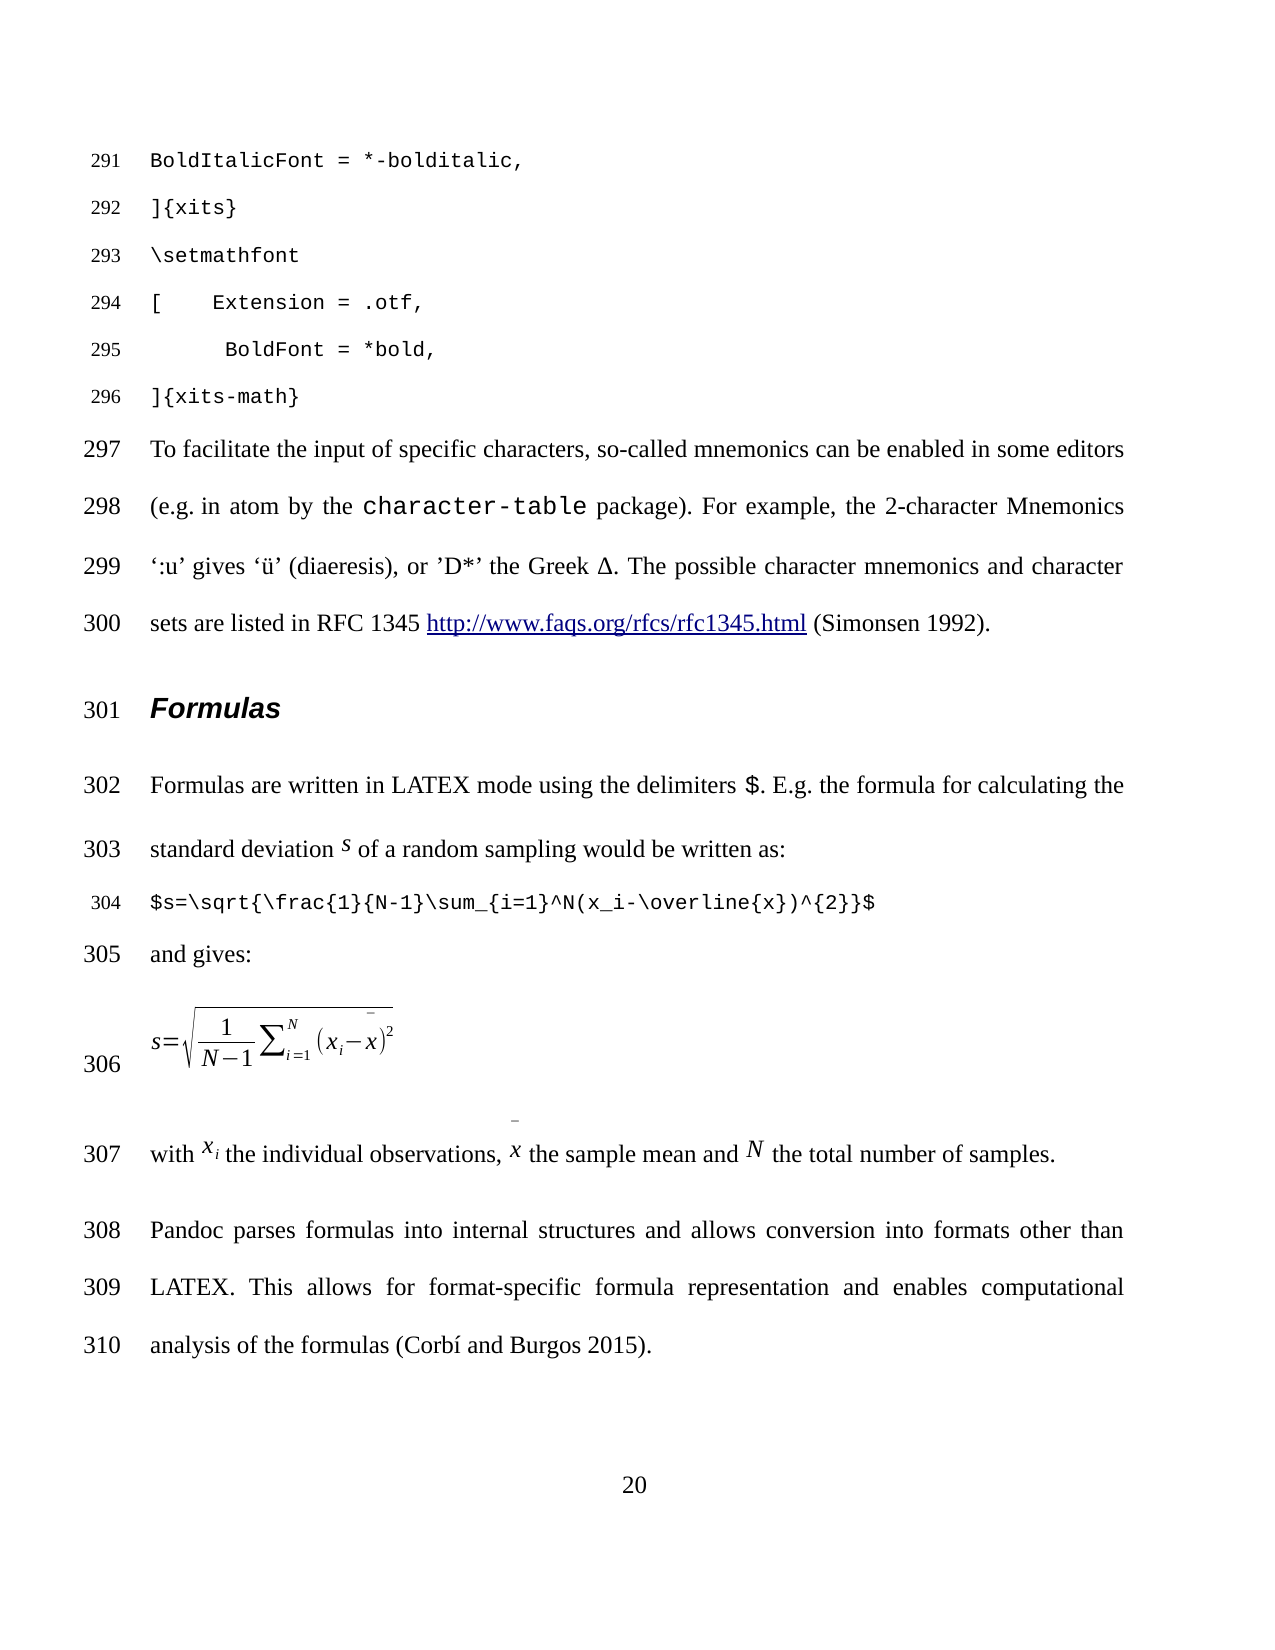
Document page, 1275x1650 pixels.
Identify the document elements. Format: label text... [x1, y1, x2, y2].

text Formulas are written in LATEX mode using the delimiters $. E.g. the formula for calculating the standard deviation of a random sampling would be written as: [150, 770, 1125, 863]
text $s=\sqrt{\frac{1}{N-1}\sum_{i=1}^N(x_i-\overline{x})^{2}}$ [150, 892, 1125, 915]
text BoldItalicFont = *-bolditalic, [150, 150, 1125, 174]
text ]{xits} [150, 197, 1125, 221]
subtitle Formulas [150, 691, 1125, 724]
text with the individual observations, the sample mean and the total number of samples. [150, 1119, 1125, 1168]
text Pandoc parses formulas into internal structures and allows conversion into formats other than LATEX. This allows for format-specific formula representation and enables computational analysis of the formulas (Corbí and Burgos 2015). [150, 1215, 1125, 1359]
text [ Extension = .otf, [150, 292, 1125, 316]
text ]{xits-math} [150, 386, 1125, 410]
text BoldFont = *bold, [150, 339, 1125, 363]
text and gives: [150, 939, 1125, 968]
text \setmathfont [150, 244, 1125, 268]
text To facilitate the input of specific characters, so-called mnemonics can be enabled in some editors (e.g. in atom by the character-table package). For example, the 2-character Mnemonics ‘:u’ gives ‘ü’ (diaeresis), or ’D*’ the Greek Δ. The possible character mnemonics and character sets are listed in RFC 1345 http://www.faqs.org/rfcs/rfc1345.html (Simonsen 1992). [150, 434, 1125, 637]
